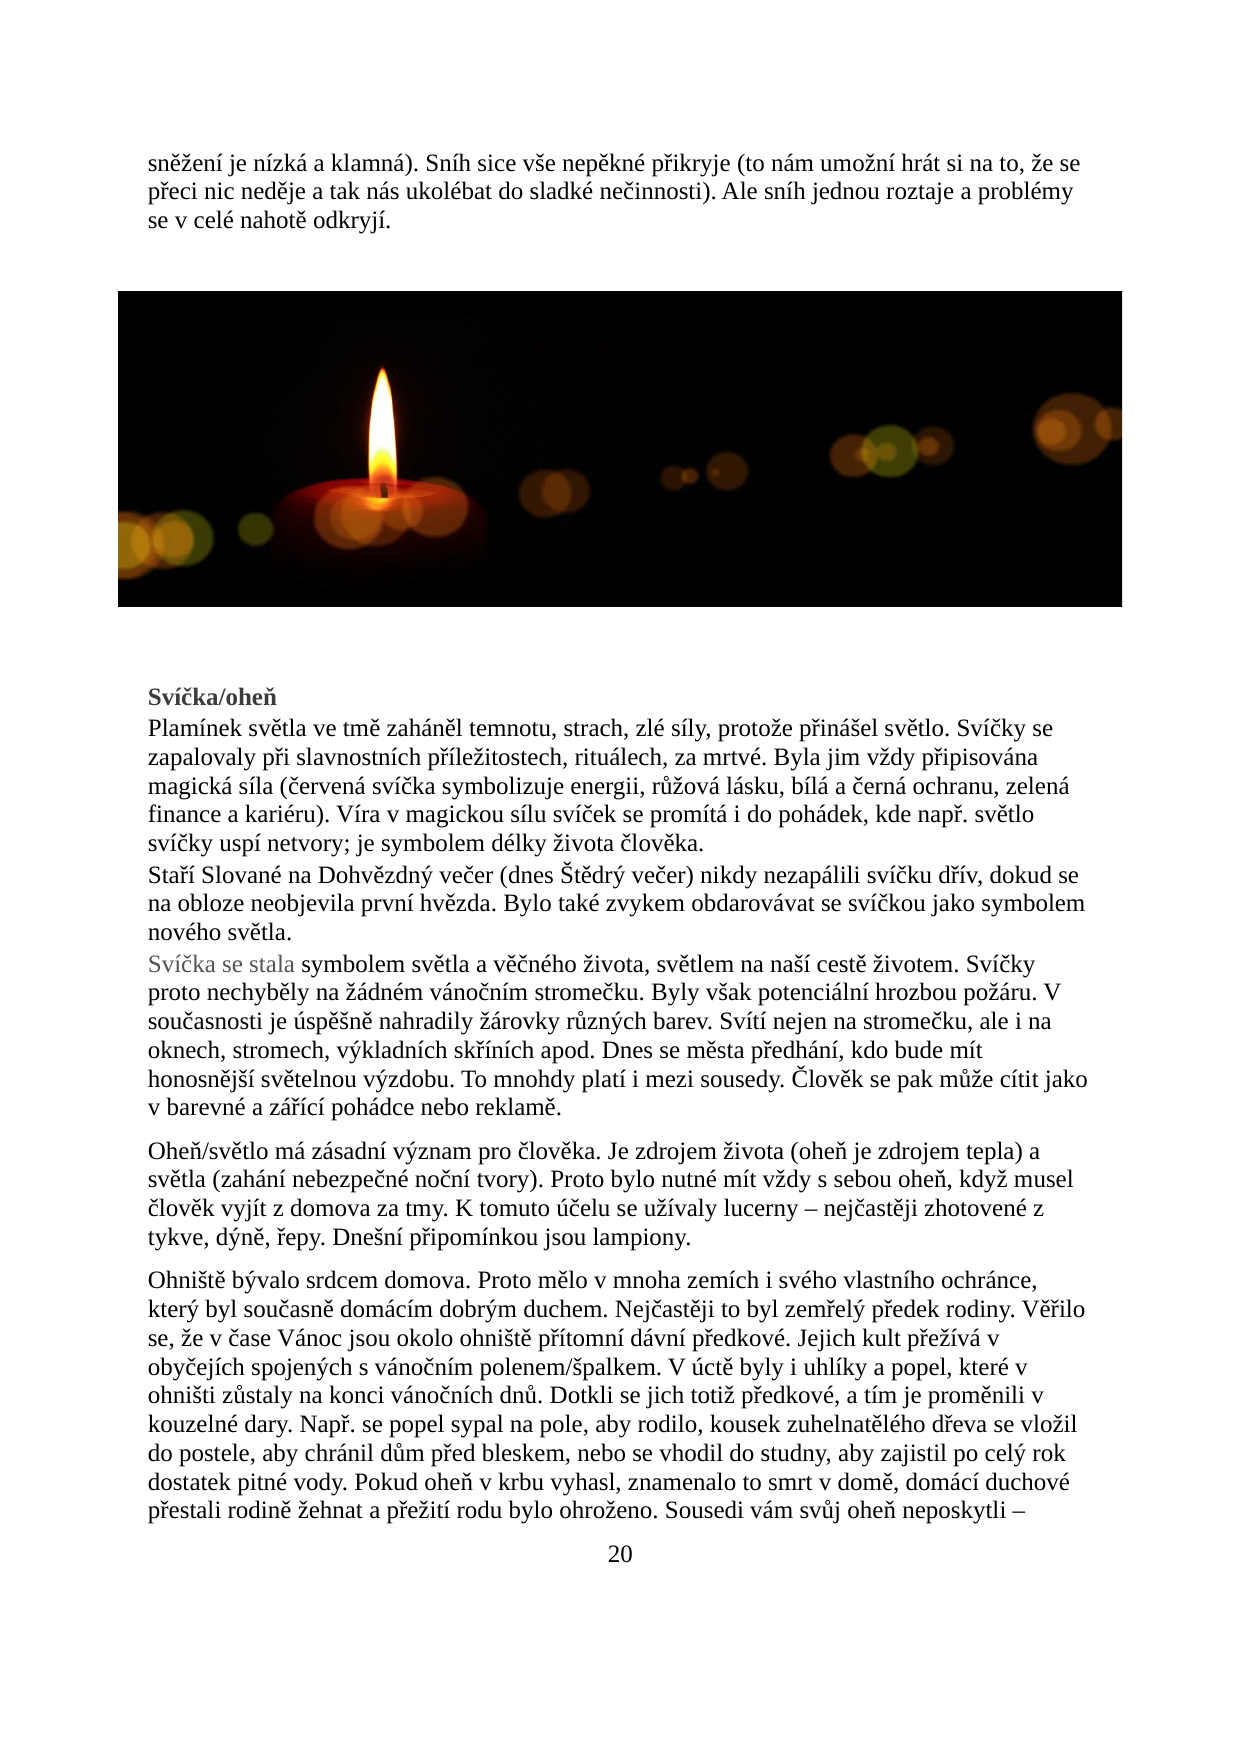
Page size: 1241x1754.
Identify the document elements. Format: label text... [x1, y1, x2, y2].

text Staří Slované na Dohvězdný večer (dnes Štědrý večer) nikdy nezapálili svíčku dřív, dokud se na obloze neobjevila první hvězda. Bylo také zvykem obdarovávat se svíčkou jako symbolem nového světla. [148, 860, 1093, 946]
text Svíčka/oheň [148, 682, 1093, 711]
text Ohniště bývalo srdcem domova. Proto mělo v mnoha zemích i svého vlastního ochránce, který byl současně domácím dobrým duchem. Nejčastěji to byl zemřelý předek rodiny. Věřilo se, že v čase Vánoc jsou okolo ohniště přítomní dávní předkové. Jejich kult přežívá v obyčejích spojených s vánočním polenem/špalkem. V úctě byly i uhlíky a popel, které v ohništi zůstaly na konci vánočních dnů. Dotkli se jich totiž předkové, a tím je proměnili v kouzelné dary. Např. se popel sypal na pole, aby rodilo, kousek zuhelnatělého dřeva se vložil do postele, aby chránil dům před bleskem, nebo se vhodil do studny, aby zajistil po celý rok dostatek pitné vody. Pokud oheň v krbu vyhasl, znamenalo to smrt v domě, domácí duchové přestali rodině žehnat a přežití rodu bylo ohroženo. Sousedi vám svůj oheň neposkytli – [148, 1265, 1093, 1524]
text Plamínek světla ve tmě zaháněl temnotu, strach, zlé síly, protože přinášel světlo. Svíčky se zapalovaly při slavnostních příležitostech, rituálech, za mrtvé. Byla jim vždy připisována magická síla (červená svíčka symbolizuje energii, růžová lásku, bílá a černá ochranu, zelená finance a kariéru). Víra v magickou sílu svíček se promítá i do pohádek, kde např. světlo svíčky uspí netvory; je symbolem délky života člověka. [148, 713, 1093, 857]
text Svíčka se stala symbolem světla a věčného života, světlem na naší cestě životem. Svíčky proto nechyběly na žádném vánočním stromečku. Byly však potenciální hrozbou požáru. V současnosti je úspěšně nahradily žárovky různých barev. Svítí nejen na stromečku, ale i na oknech, stromech, výkladních skříních apod. Dnes se města předhání, kdo bude mít honosnější světelnou výzdobu. To mnohdy platí i mezi sousedy. Člověk se pak může cítit jako v barevné a zářící pohádce nebo reklamě. [148, 949, 1093, 1121]
picture [118, 291, 1123, 607]
text Oheň/světlo má zásadní význam pro člověka. Je zdrojem života (oheň je zdrojem tepla) a světla (zahání nebezpečné noční tvory). Proto bylo nutné mít vždy s sebou oheň, když musel člověk vyjít z domova za tmy. K tomuto účelu se užívaly lucerny – nejčastěji zhotovené z tykve, dýně, řepy. Dnešní připomínkou jsou lampiony. [148, 1136, 1093, 1251]
text sněžení je nízká a klamná). Sníh sice vše nepěkné přikryje (to nám umožní hrát si na to, že se přeci nic neděje a tak nás ukolébat do sladké nečinnosti). Ale sníh jednou roztaje a problémy se v celé nahotě odkryjí. [148, 148, 1093, 234]
text 20 [148, 1539, 1093, 1567]
